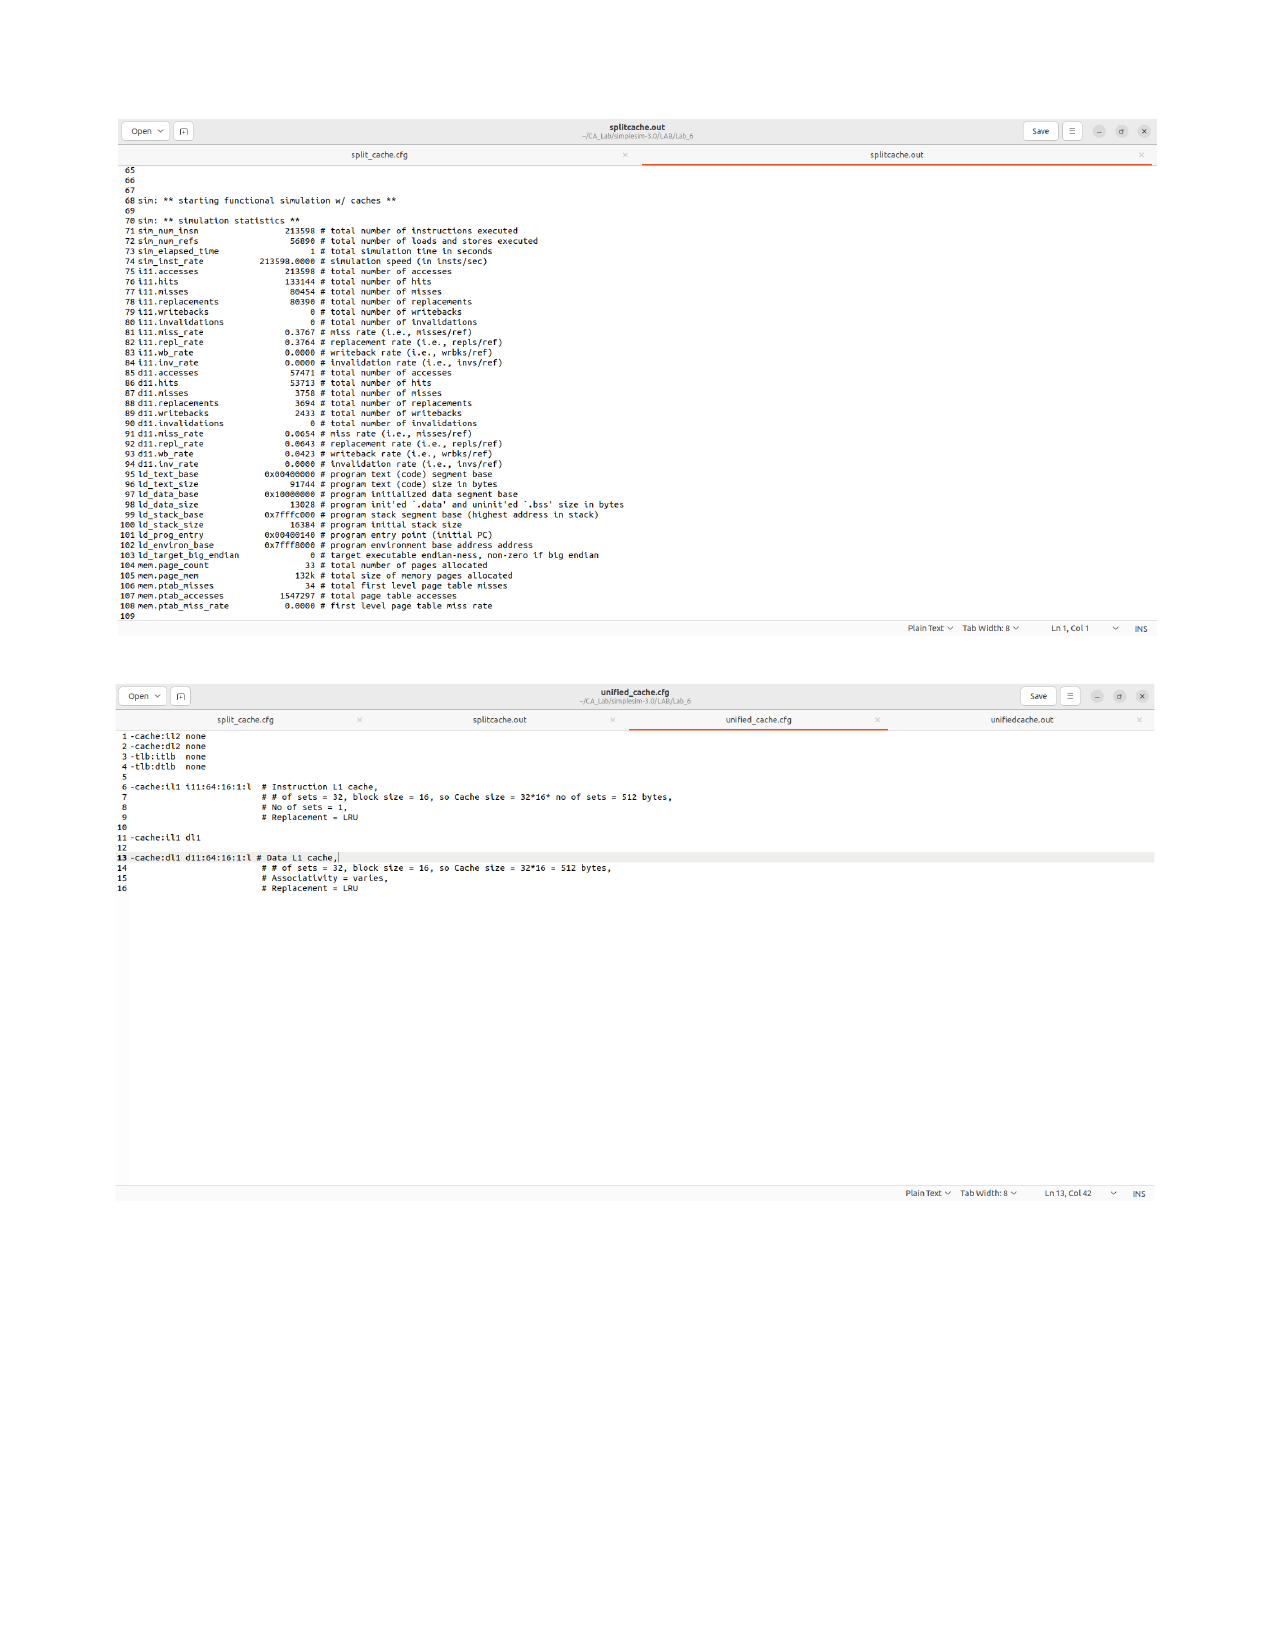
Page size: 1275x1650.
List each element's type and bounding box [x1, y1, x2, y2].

picture [115, 683, 1155, 1201]
picture [118, 118, 1157, 636]
